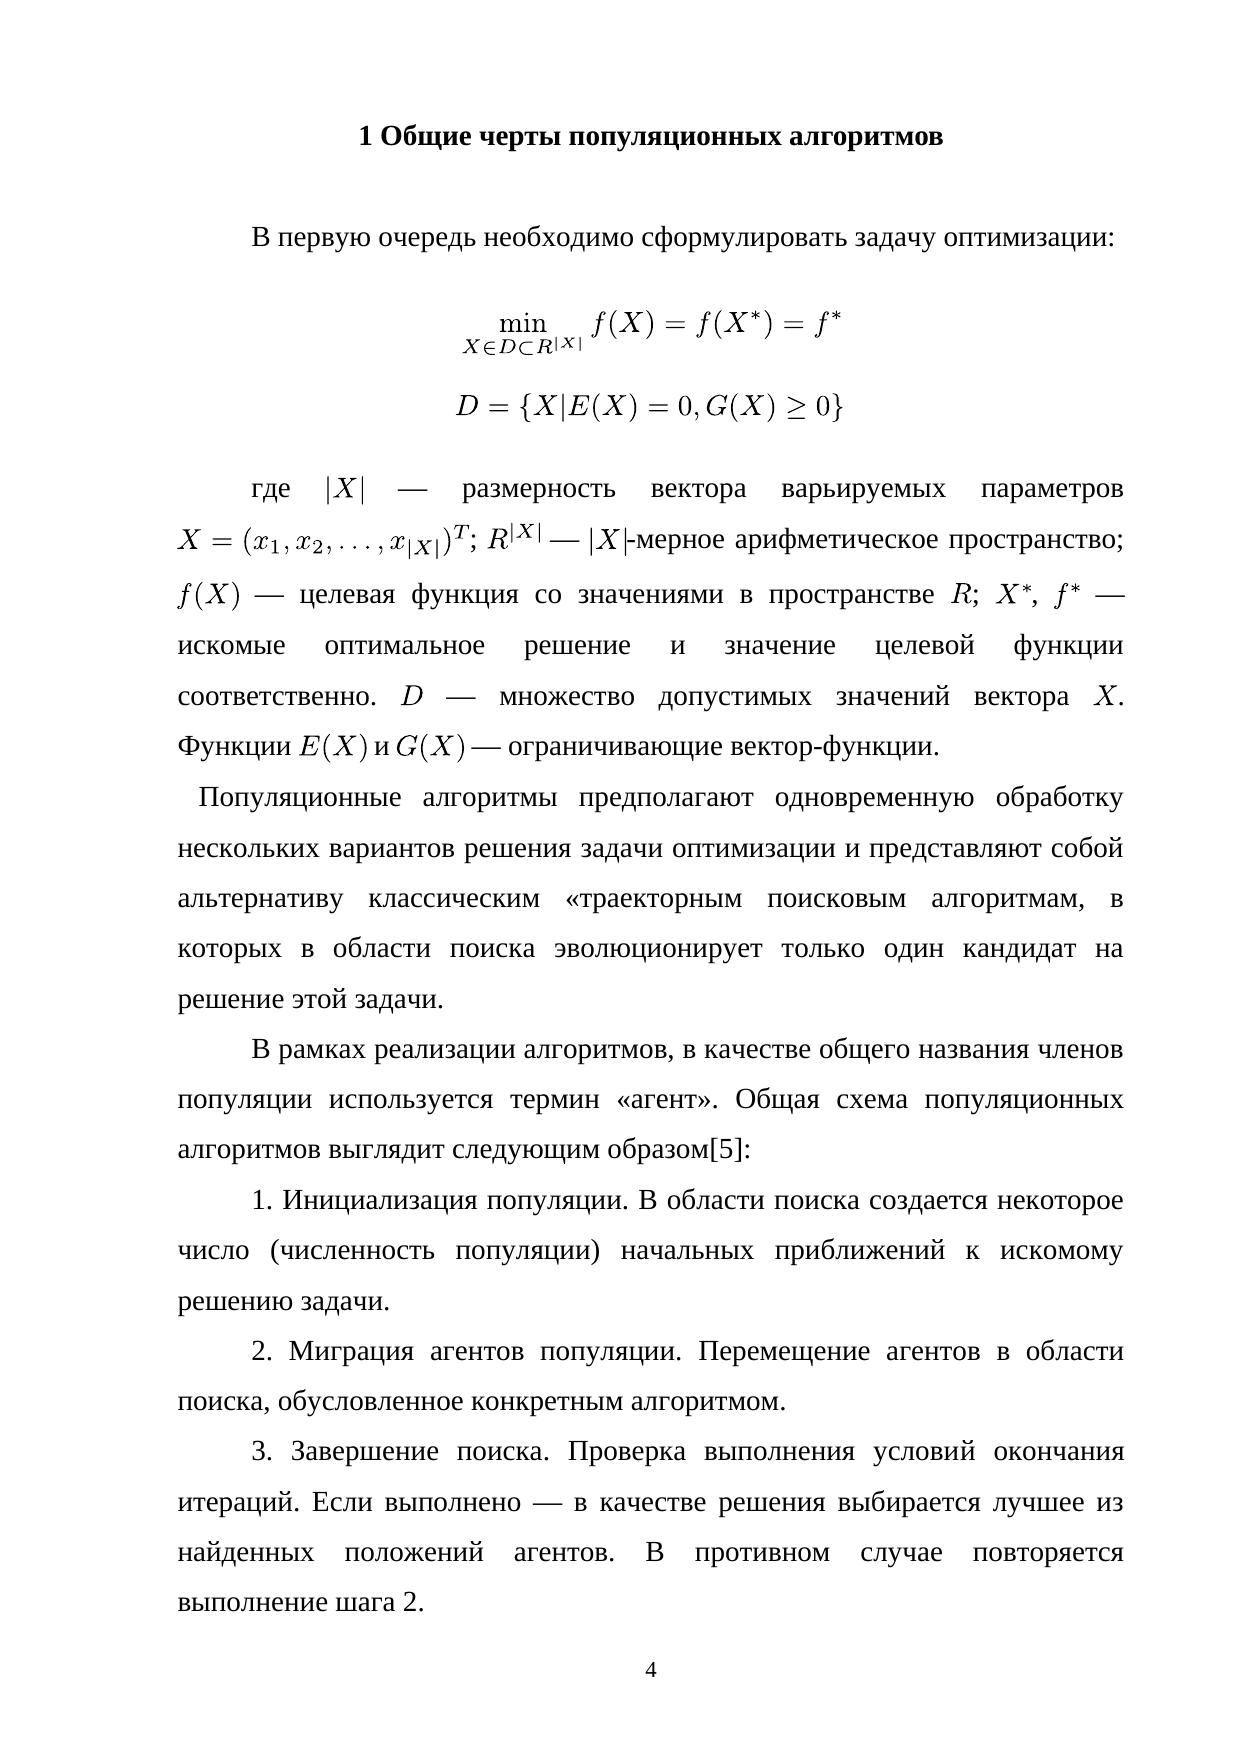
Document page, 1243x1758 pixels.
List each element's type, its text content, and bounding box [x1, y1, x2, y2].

text В первую очередь необходимо сформулировать задачу оптимизации: [177, 219, 1124, 252]
text Популяционные алгоритмы предполагают одновременную обработку нескольких вариантов решения задачи оптимизации и представляют собой альтернативу классическим «траекторным поисковым алгоритмам, в которых в области поиска эволюционирует только один кандидат на решение этой задачи. [177, 779, 1124, 1014]
text 2. Миграция агентов популяции. Перемещение агентов в области поиска, обусловленное конкретным алгоритмом. [177, 1333, 1124, 1417]
text где — размерность вектора варьируемых параметров ; — -мерное арифметическое пространство; — целевая функция со значениями в пространстве ; , — искомые оптимальное решение и значение целевой функции соответственно. — множество допустимых значений вектора . Функции и — ограничивающие вектор-функции. [177, 470, 1124, 763]
text 3. Завершение поиска. Проверка выполнения условий окончания итераций. Если выполнено — в качестве решения выбирается лучшее из найденных положений агентов. В противном случае повторяется выполнение шага 2. [177, 1433, 1124, 1618]
text В рамках реализации алгоритмов, в качестве общего названия членов популяции используется термин «агент». Общая схема популяционных алгоритмов выглядит следующим образом[5]: [177, 1031, 1124, 1165]
text 1. Инициализация популяции. В области поиска создается некоторое число (численность популяции) начальных приближений к искомому решению задачи. [177, 1182, 1124, 1316]
subtitle 1 Общие черты популяционных алгоритмов [177, 118, 1124, 152]
